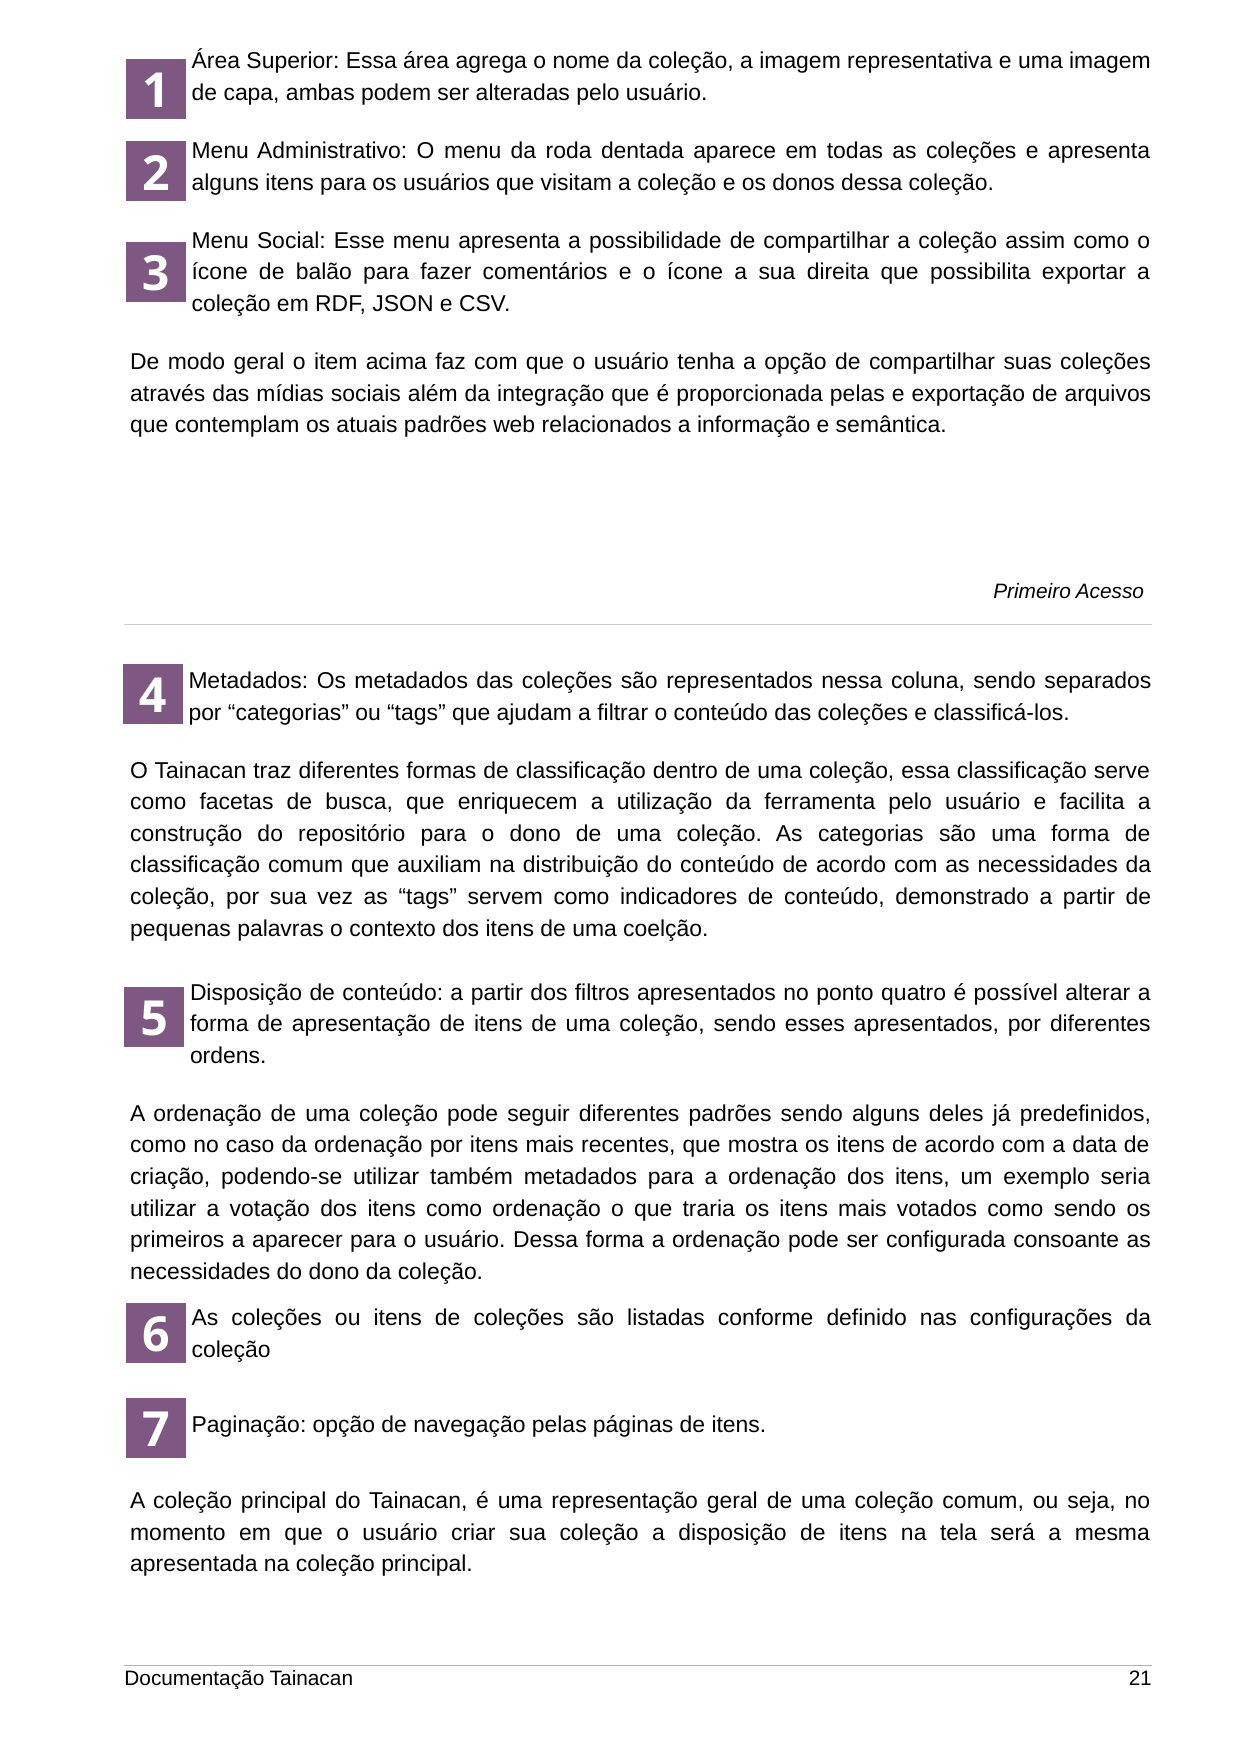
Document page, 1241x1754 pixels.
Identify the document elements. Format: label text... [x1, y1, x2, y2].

text Disposição de conteúdo: a partir dos filtros apresentados no ponto quatro é possível alterar a forma de apresentação de itens de uma coleção, sendo esses apresentados, por diferentes ordens. [130, 979, 1152, 1068]
text As coleções ou itens de coleções são listadas conforme definido nas configurações da coleção [186, 1304, 1152, 1362]
text A ordenação de uma coleção pode seguir diferentes padrões sendo alguns deles já predefinidos, como no caso da ordenação por itens mais recentes, que mostra os itens de acordo com a data de criação, podendo-se utilizar também metadados para a ordenação dos itens, um exemplo seria utilizar a votação dos itens como ordenação o que traria os itens mais votados como sendo os primeiros a aparecer para o usuário. Dessa forma a ordenação pode ser configurada consoante as necessidades do dono da coleção. [130, 1100, 1152, 1284]
text Área Superior: Essa área agrega o nome da coleção, a imagem representativa e uma imagem de capa, ambas podem ser alteradas pelo usuário. [130, 47, 1152, 105]
text A coleção principal do Tainacan, é uma representação geral de uma coleção comum, ou seja, no momento em que o usuário criar sua coleção a disposição de itens na tela será a mesma apresentada na coleção principal. [130, 1487, 1152, 1577]
table_header Primeiro Acesso [124, 574, 1152, 624]
text Metadados: Os metadados das coleções são representados nessa coluna, sendo separados por “categorias” ou “tags” que ajudam a filtrar o conteúdo das coleções e classificá-los. [130, 667, 1152, 725]
text De modo geral o item acima faz com que o usuário tenha a opção de compartilhar suas coleções através das mídias sociais além da integração que é proporcionada pelas e exportação de arquivos que contemplam os atuais padrões web relacionados a informação e semântica. [130, 348, 1152, 437]
text Paginação: opção de navegação pelas páginas de itens. [186, 1411, 1152, 1438]
text Menu Administrativo: O menu da roda dentada aparece em todas as coleções e apresenta alguns itens para os usuários que visitam a coleção e os donos dessa coleção. [130, 137, 1152, 195]
text Menu Social: Esse menu apresenta a possibilidade de compartilhar a coleção assim como o ícone de balão para fazer comentários e o ícone a sua direita que possibilita exportar a coleção em RDF, JSON e CSV. [130, 227, 1152, 316]
text O Tainacan traz diferentes formas de classificação dentro de uma coleção, essa classificação serve como facetas de busca, que enriquecem a utilização da ferramenta pelo usuário e facilita a construção do repositório para o dono de uma coleção. As categorias são uma forma de classificação comum que auxiliam na distribuição do conteúdo de acordo com as necessidades da coleção, por sua vez as “tags” servem como indicadores de conteúdo, demonstrado a partir de pequenas palavras o contexto dos itens de uma coelção. [130, 757, 1152, 941]
